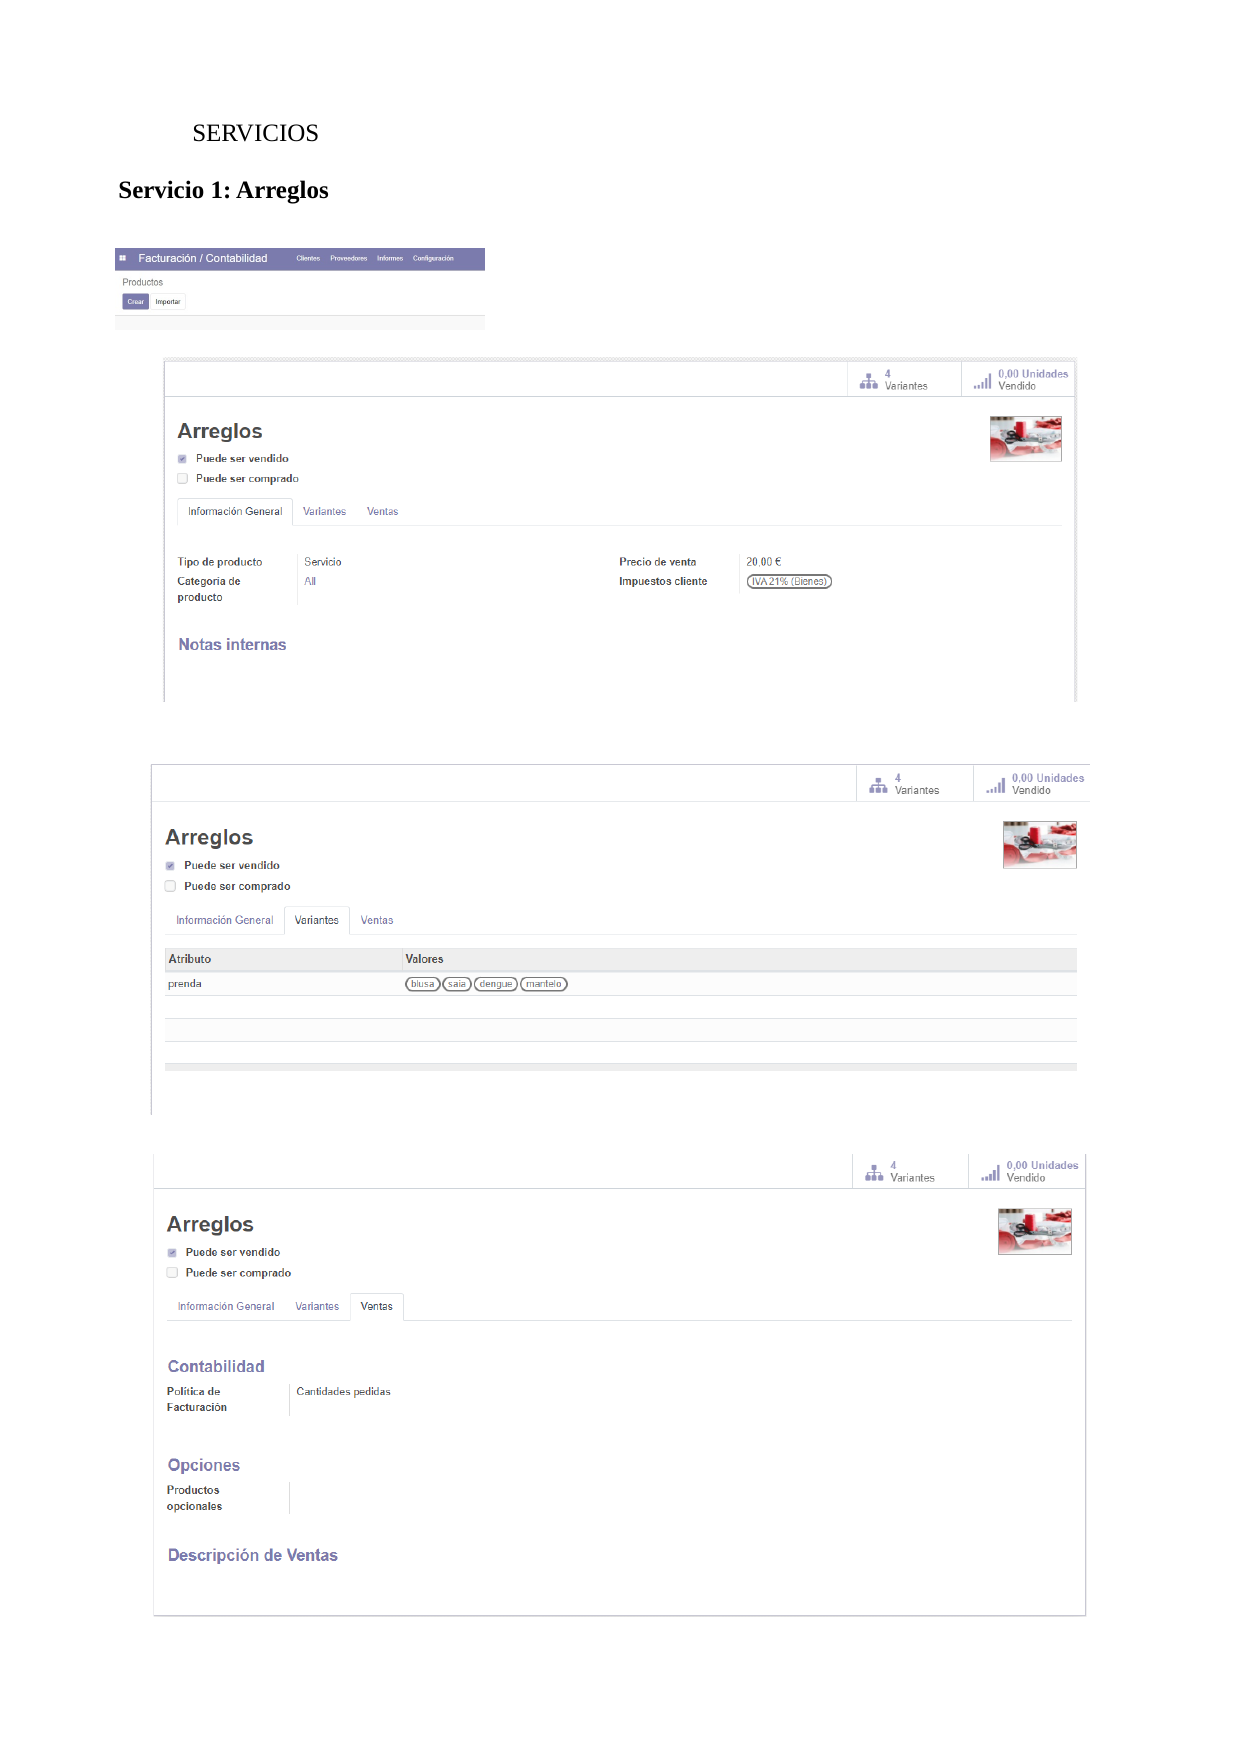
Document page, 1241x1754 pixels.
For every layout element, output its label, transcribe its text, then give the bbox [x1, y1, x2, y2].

text Servicio 1: Arreglos [118, 176, 1122, 204]
picture [150, 764, 1090, 1115]
picture [162, 357, 1078, 702]
picture [153, 1154, 1087, 1617]
picture [115, 248, 485, 330]
text SERVICIOS [118, 118, 1122, 147]
